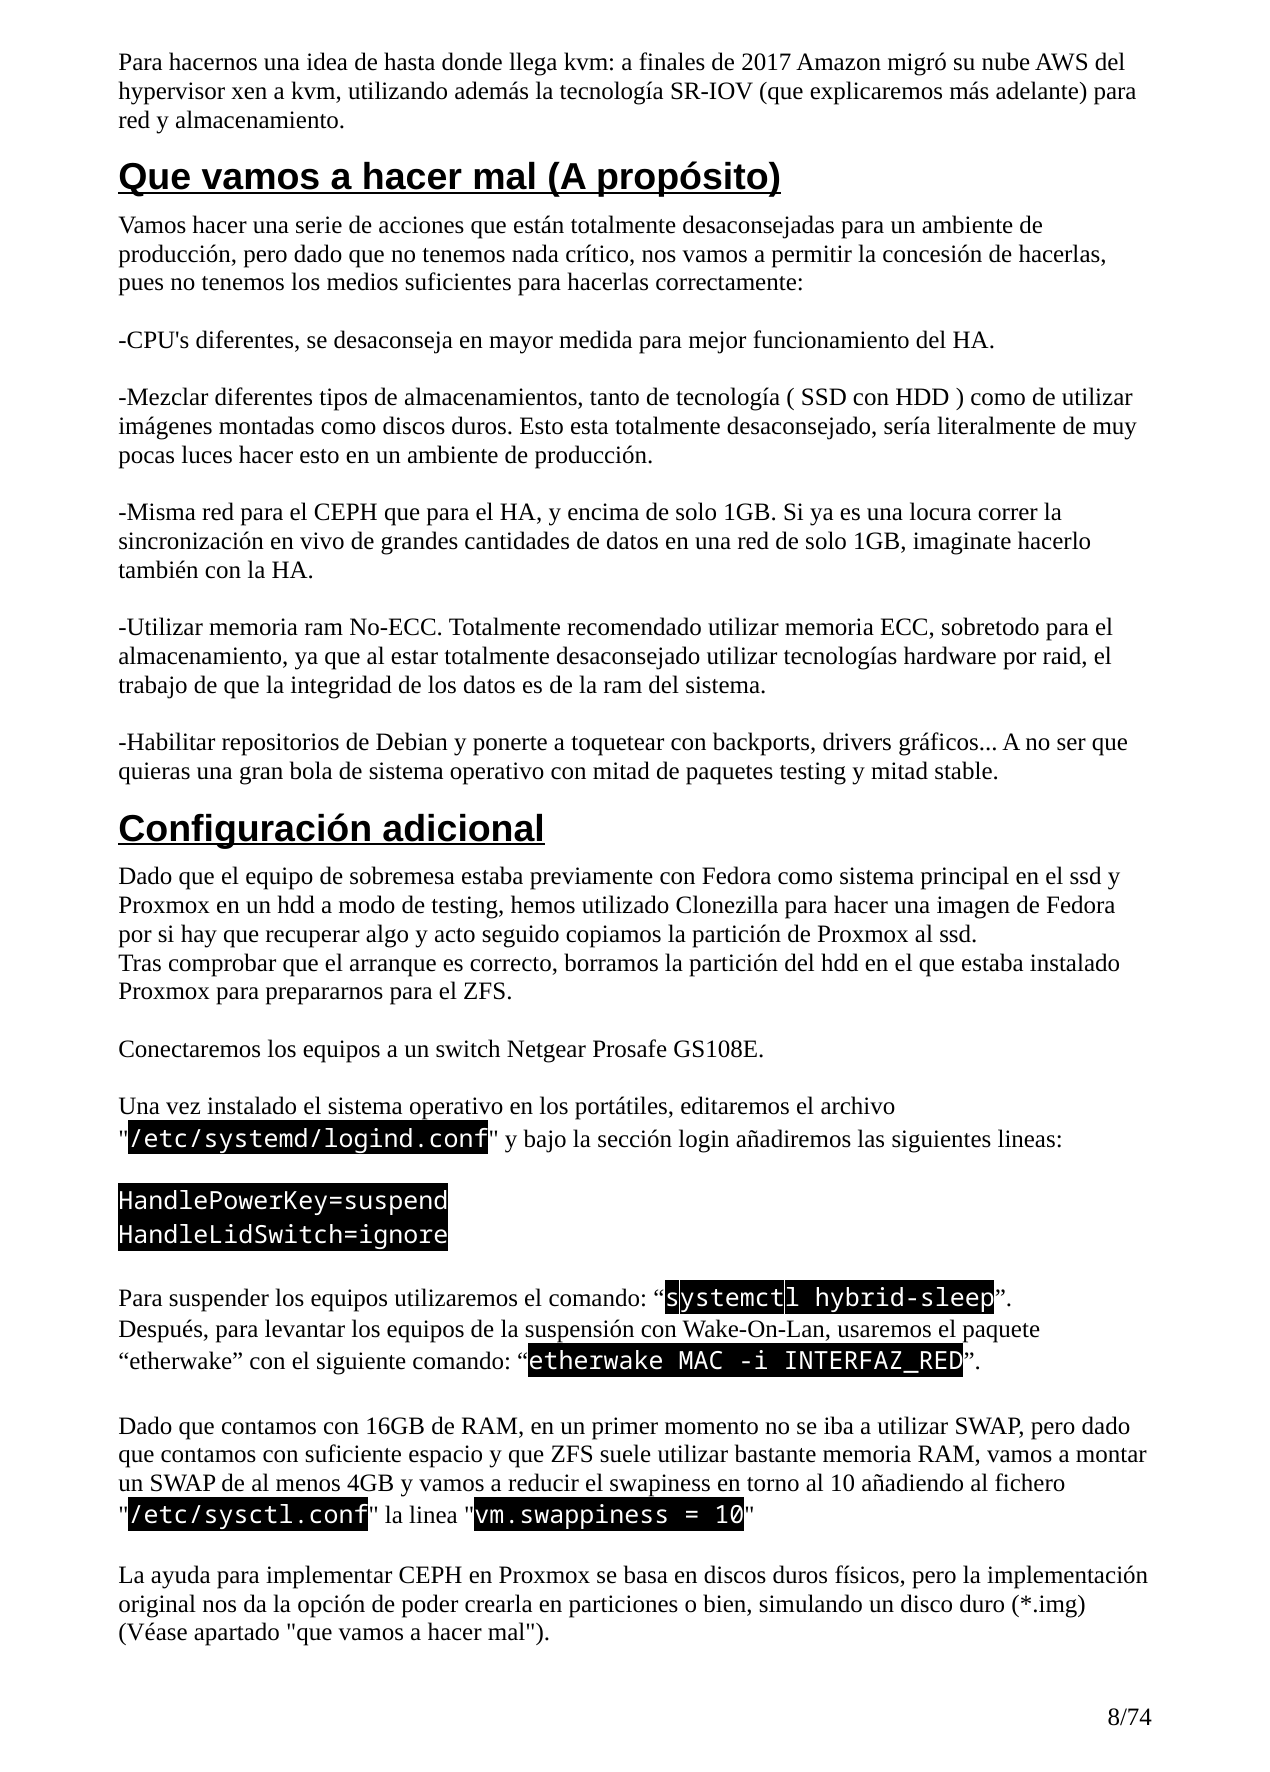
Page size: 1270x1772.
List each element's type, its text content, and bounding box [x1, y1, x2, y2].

text La ayuda para implementar CEPH en Proxmox se basa en discos duros físicos, pero la implementación original nos da la opción de poder crearla en particiones o bien, simulando un disco duro (*.img) (Véase apartado "que vamos a hacer mal"). [118, 1560, 1152, 1646]
text -Misma red para el CEPH que para el HA, y encima de solo 1GB. Si ya es una locura correr la sincronización en vivo de grandes cantidades de datos en una red de solo 1GB, imaginate hacerlo también con la HA. [118, 469, 1152, 584]
text Para hacernos una idea de hasta donde llega kvm: a finales de 2017 Amazon migró su nube AWS del hypervisor xen a kvm, utilizando además la tecnología SR-IOV (que explicaremos más adelante) para red y almacenamiento. [118, 47, 1157, 133]
subtitle Configuración adicional [118, 806, 1152, 849]
text Dado que contamos con 16GB de RAM, en un primer momento no se iba a utilizar SWAP, pero dado que contamos con suficiente espacio y que ZFS suele utilizar bastante memoria RAM, vamos a montar un SWAP de al menos 4GB y vamos a reducir el swapiness en torno al 10 añadiendo al fichero "/etc/sysctl.conf" la linea "vm.swappiness = 10" [118, 1411, 1152, 1531]
text -Habilitar repositorios de Debian y ponerte a toquetear con backports, drivers gráficos... A no ser que quieras una gran bola de sistema operativo con mitad de paquetes testing y mitad stable. [118, 699, 1152, 785]
text -Mezclar diferentes tipos de almacenamientos, tanto de tecnología ( SSD con HDD ) como de utilizar imágenes montadas como discos duros. Esto esta totalmente desaconsejado, sería literalmente de muy pocas luces hacer esto en un ambiente de producción. [118, 354, 1152, 469]
text HandlePowerKey=suspend HandleLidSwitch=ignore Para suspender los equipos utilizaremos el comando: “systemctl hybrid-sleep”. Después, para levantar los equipos de la suspensión con Wake-On-Lan, usaremos el paquete “etherwake” con el siguiente comando: “etherwake MAC -i INTERFAZ_RED”. [118, 1183, 1152, 1377]
text Vamos hacer una serie de acciones que están totalmente desaconsejadas para un ambiente de producción, pero dado que no tenemos nada crítico, nos vamos a permitir la concesión de hacerlas, pues no tenemos los medios suficientes para hacerlas correctamente: [118, 210, 1152, 296]
text Conectaremos los equipos a un switch Netgear Prosafe GS108E. Una vez instalado el sistema operativo en los portátiles, editaremos el archivo "/etc/systemd/logind.conf" y bajo la sección login añadiremos las siguientes lineas: [118, 1034, 1152, 1183]
subtitle Que vamos a hacer mal (A propósito) [118, 154, 1152, 197]
text -Utilizar memoria ram No-ECC. Totalmente recomendado utilizar memoria ECC, sobretodo para el almacenamiento, ya que al estar totalmente desaconsejado utilizar tecnologías hardware por raid, el trabajo de que la integridad de los datos es de la ram del sistema. [118, 584, 1152, 699]
text -CPU's diferentes, se desaconseja en mayor medida para mejor funcionamiento del HA. [118, 296, 1152, 354]
text Dado que el equipo de sobremesa estaba previamente con Fedora como sistema principal en el ssd y Proxmox en un hdd a modo de testing, hemos utilizado Clonezilla para hacer una imagen de Fedora por si hay que recuperar algo y acto seguido copiamos la partición de Proxmox al ssd. Tras comprobar que el arranque es correcto, borramos la partición del hdd en el que estaba instalado Proxmox para prepararnos para el ZFS. [118, 861, 1152, 1005]
